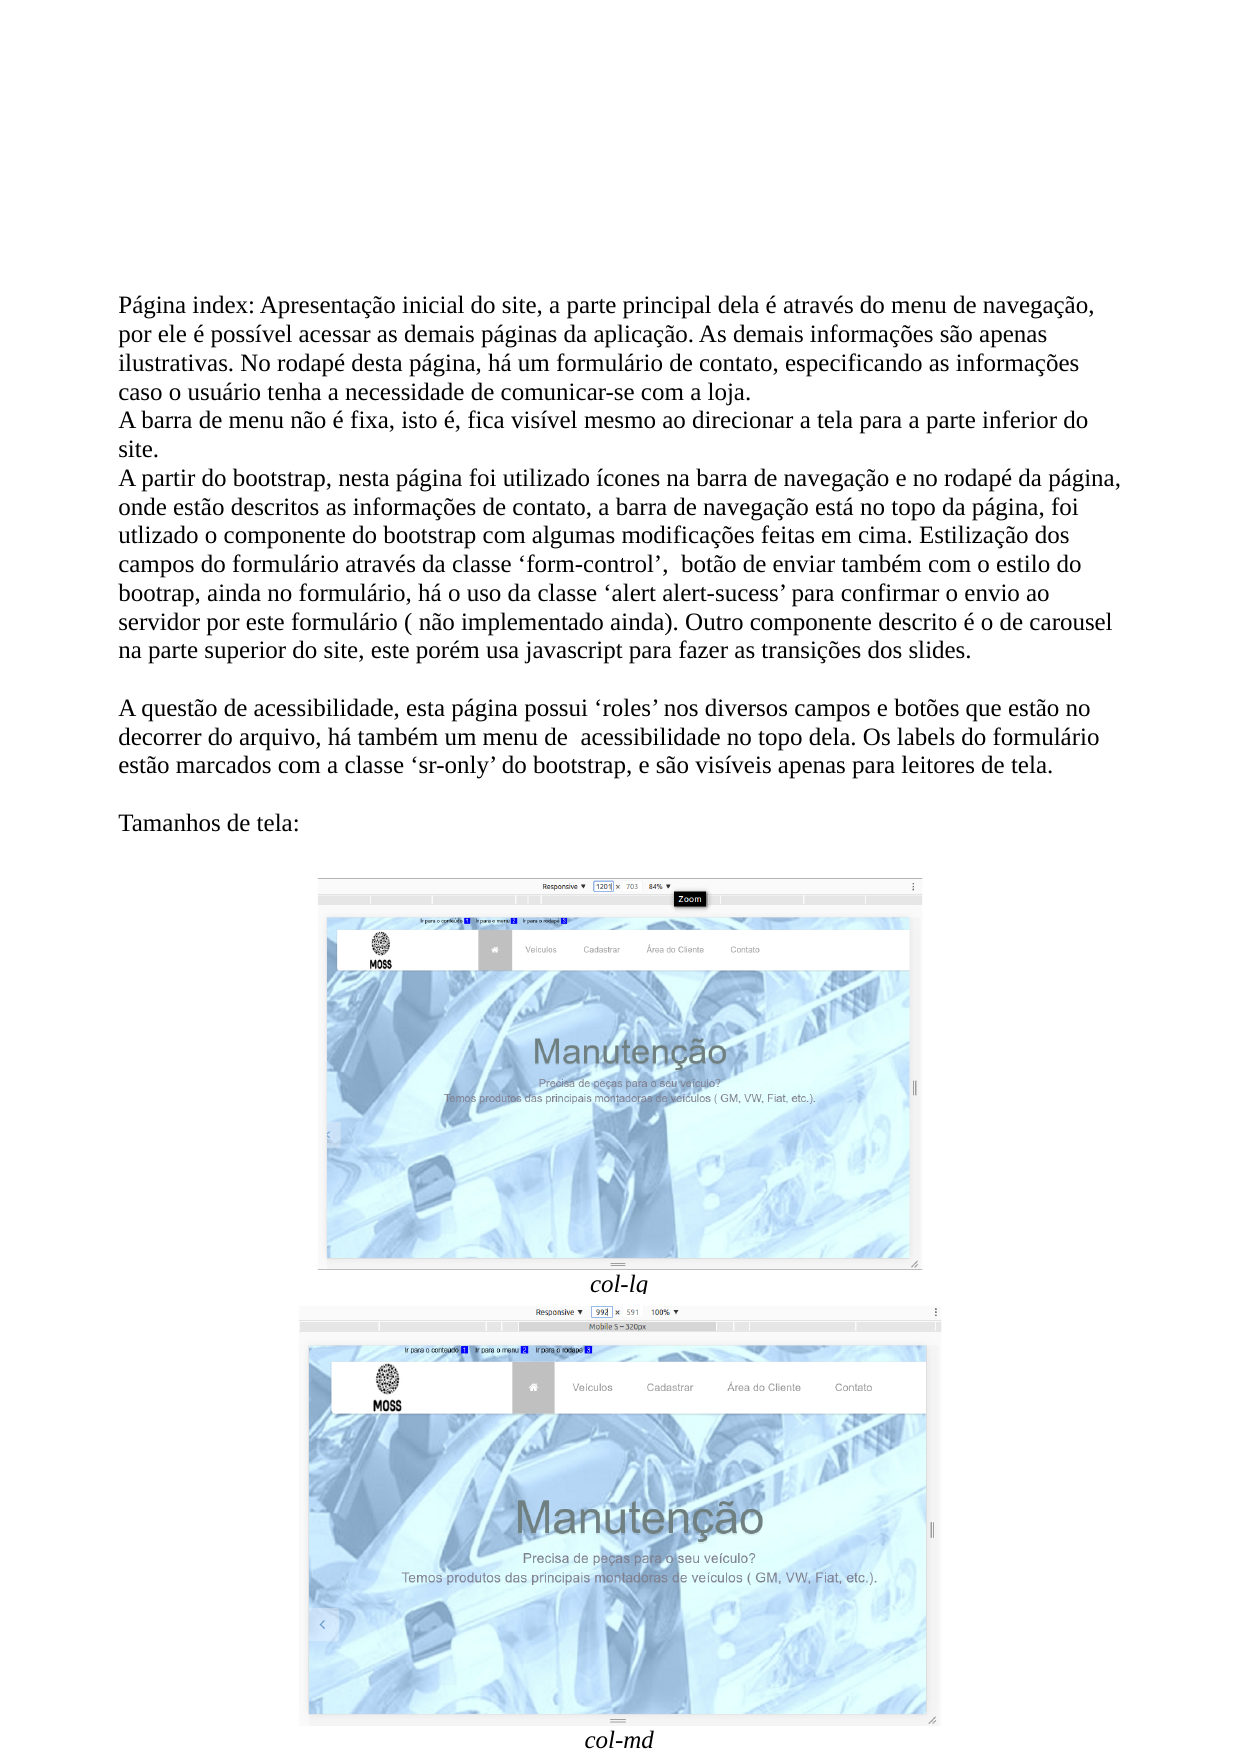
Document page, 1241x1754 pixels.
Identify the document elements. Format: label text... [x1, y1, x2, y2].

text col-lg [318, 1270, 922, 1294]
text caso o usuário tenha a necessidade de comunicar-se com a loja. [118, 377, 1122, 406]
text Página index: Apresentação inicial do site, a parte principal dela é através do menu de navegação, por ele é possível acessar as demais páginas da aplicação. As demais informações são apenas ilustrativas. No rodapé desta página, há um formulário de contato, especificando as informações [118, 291, 1122, 377]
text Tamanhos de tela: [118, 808, 1122, 837]
text estão marcados com a classe ‘sr-only’ do bootstrap, e são visíveis apenas para leitores de tela. [118, 751, 1122, 779]
text A barra de menu não é fixa, isto é, fica visível mesmo ao direcionar a tela para a parte inferior do site. [118, 406, 1122, 463]
text na parte superior do site, este porém usa javascript para fazer as transições dos slides. [118, 636, 1122, 664]
text A partir do bootstrap, nesta página foi utilizado ícones na barra de navegação e no rodapé da página, onde estão descritos as informações de contato, a barra de navegação está no topo da página, foi utlizado o componente do bootstrap com algumas modificações feitas em cima. Estilização dos campos do formulário através da classe ‘form-control’, botão de enviar também com o estilo do bootrap, ainda no formulário, há o uso da classe ‘alert alert-sucess’ para confirmar o envio ao servidor por este formulário ( não implementado ainda). Outro componente descrito é o de carousel [118, 463, 1122, 636]
text col-md [299, 1726, 941, 1754]
picture [317, 878, 923, 1270]
picture [298, 1306, 942, 1726]
text A questão de acessibilidade, esta página possui ‘roles’ nos diversos campos e botões que estão no decorrer do arquivo, há também um menu de acessibilidade no topo dela. Os labels do formulário [118, 693, 1122, 751]
